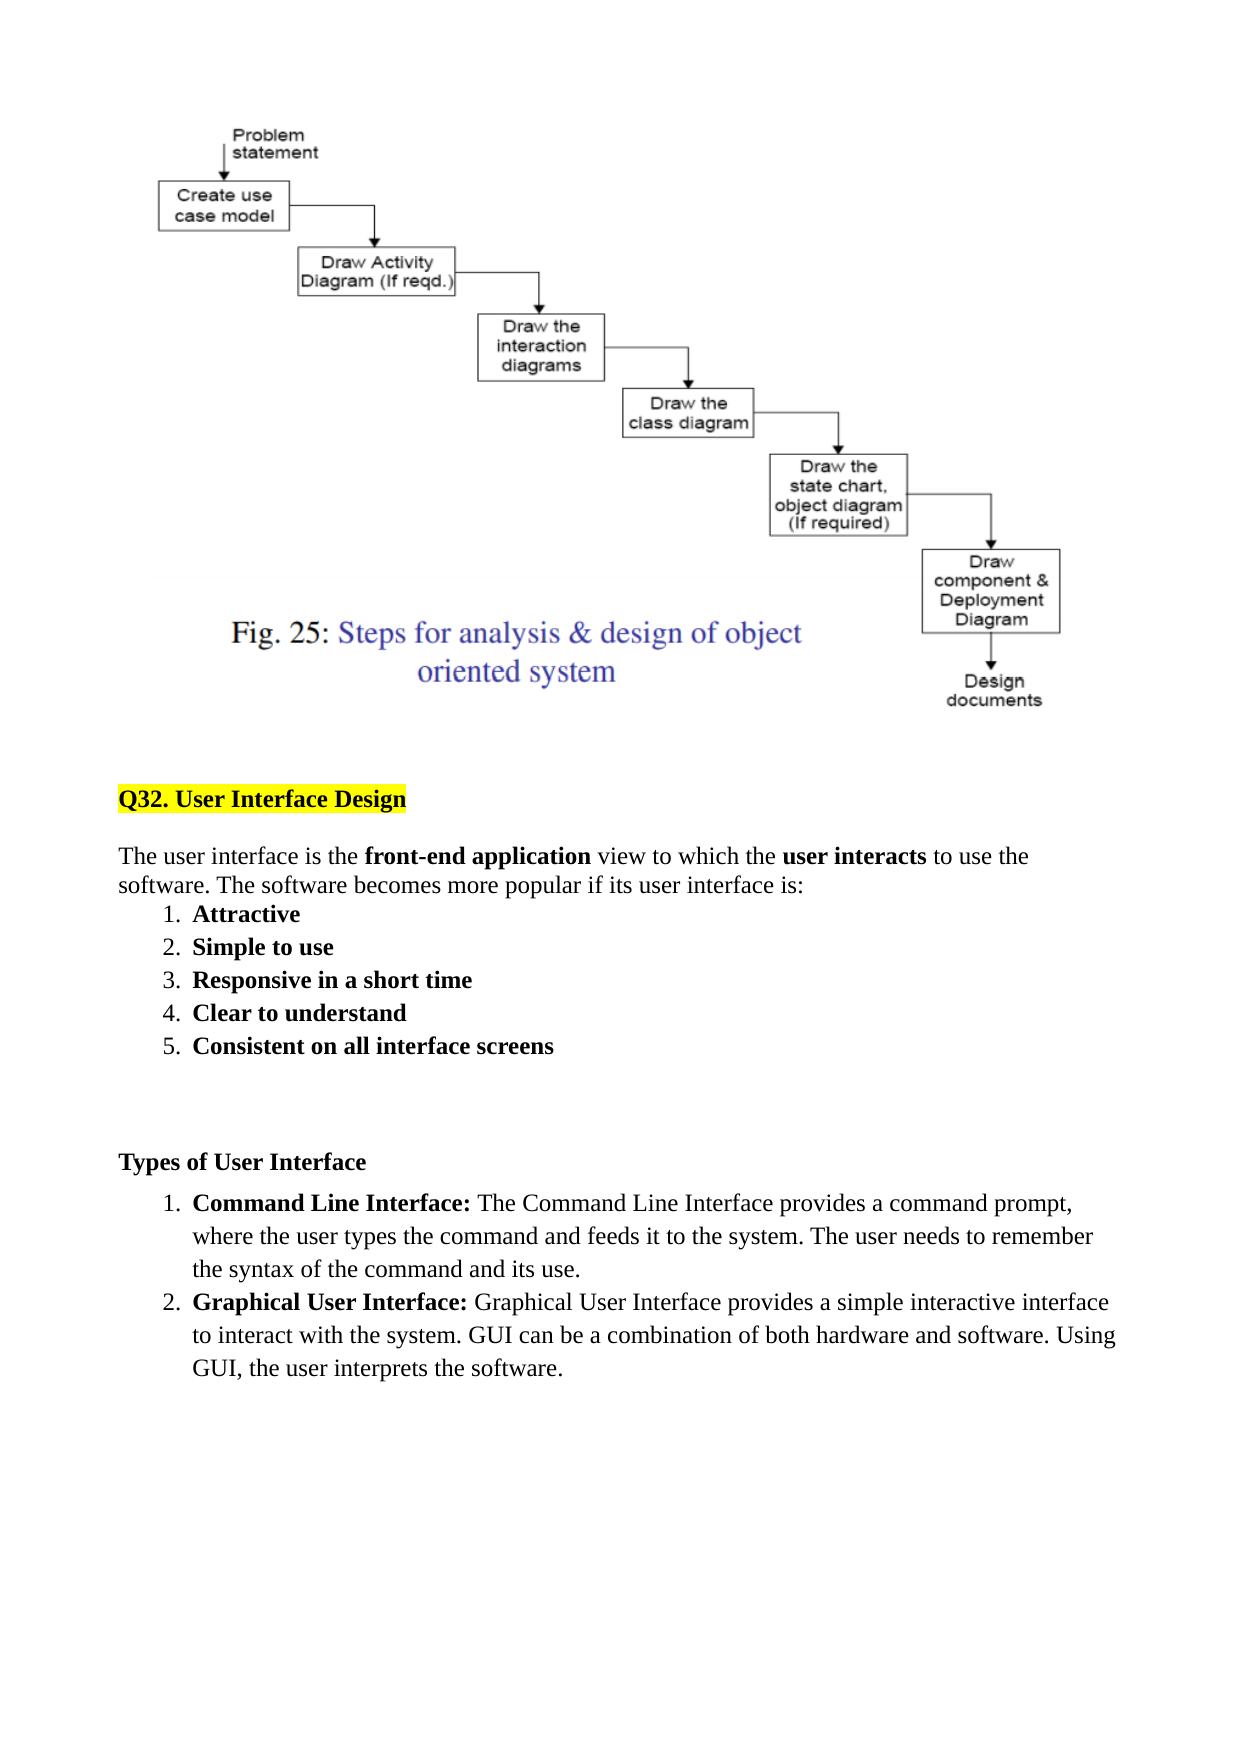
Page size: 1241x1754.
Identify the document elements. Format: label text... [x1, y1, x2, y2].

list Simple to use [162, 932, 1122, 961]
list Command Line Interface: The Command Line Interface provides a command prompt, where the user types the command and feeds it to the system. The user needs to remember the syntax of the command and its use. [162, 1188, 1122, 1283]
list Attractive [162, 899, 1122, 928]
list Consistent on all interface screens [162, 1031, 1122, 1060]
text Q32. User Interface Design [118, 784, 1122, 813]
list Responsive in a short time [162, 965, 1122, 994]
list Graphical User Interface: Graphical User Interface provides a simple interactive interface to interact with the system. GUI can be a combination of both hardware and software. Using GUI, the user interprets the software. [162, 1287, 1122, 1382]
list Clear to understand [162, 998, 1122, 1027]
picture [150, 123, 1091, 727]
subtitle Types of User Interface [118, 1147, 1122, 1176]
text The user interface is the front-end application view to which the user interacts to use the software. The software becomes more popular if its user interface is: [118, 841, 1122, 899]
